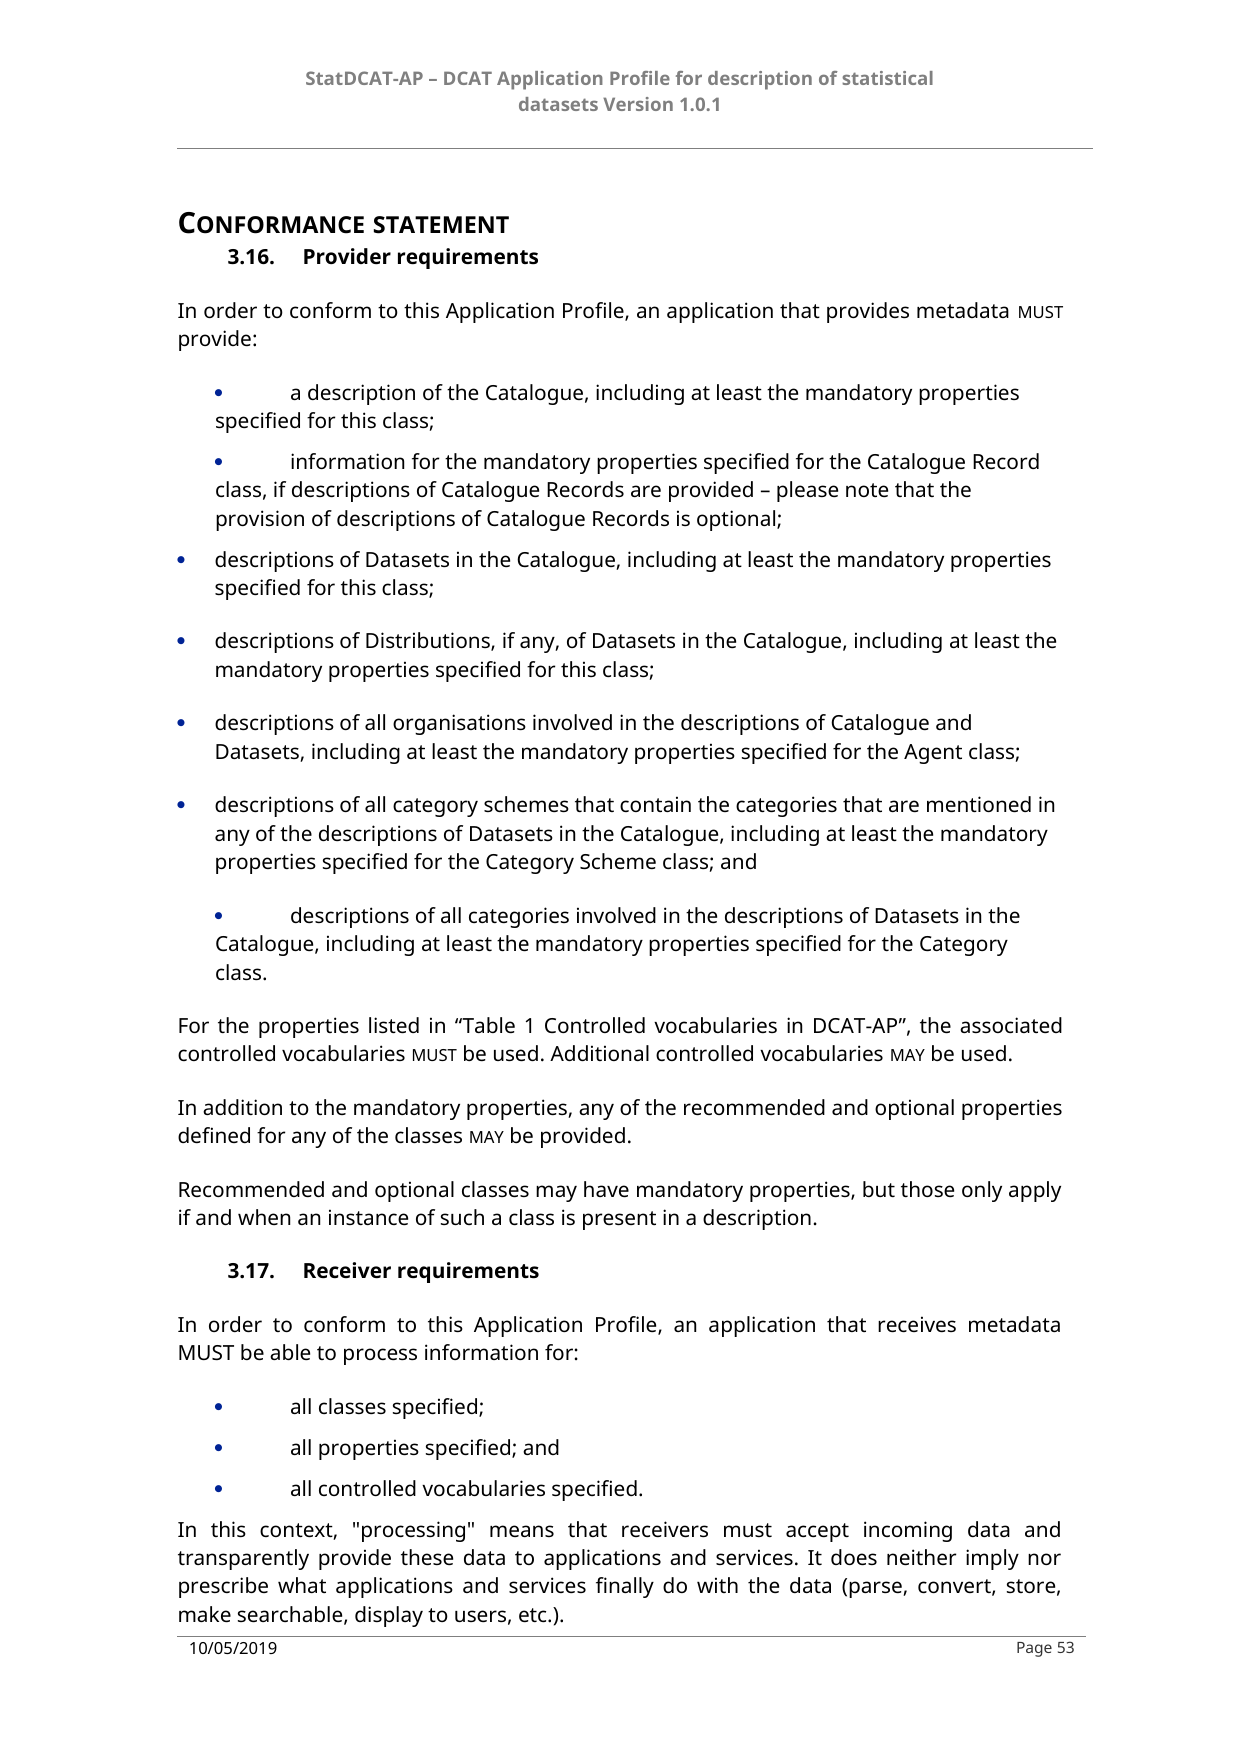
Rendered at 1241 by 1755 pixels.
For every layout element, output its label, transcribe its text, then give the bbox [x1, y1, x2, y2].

text In order to conform to this Application Profile, an application that provides metadata must provide: [177, 296, 1063, 353]
list a description of the Catalogue, including at least the mandatory properties specified for this class; [215, 378, 1063, 434]
list descriptions of all organisations involved in the descriptions of Catalogue and Datasets, including at least the mandatory properties specified for the Agent class; [177, 708, 1063, 765]
list all classes specified; [215, 1392, 1063, 1420]
list descriptions of all categories involved in the descriptions of Datasets in the Catalogue, including at least the mandatory properties specified for the Category class. [215, 901, 1063, 986]
text Recommended and optional classes may have mandatory properties, but those only apply if and when an instance of such a class is present in a description. [177, 1175, 1063, 1232]
subtitle Receiver requirements [227, 1257, 1063, 1285]
list descriptions of Distributions, if any, of Datasets in the Catalogue, including at least the mandatory properties specified for this class; [177, 627, 1063, 683]
text In this context, "processing" means that receivers must accept incoming data and transparently provide these data to applications and services. It does neither imply nor prescribe what applications and services finally do with the data (parse, convert, store, make searchable, display to users, etc.). [177, 1515, 1063, 1628]
text In addition to the mandatory properties, any of the recommended and optional properties defined for any of the classes may be provided. [177, 1093, 1063, 1150]
text In order to conform to this Application Profile, an application that receives metadata MUST be able to process information for: [177, 1310, 1063, 1367]
list descriptions of all category schemes that contain the categories that are mentioned in any of the descriptions of Datasets in the Catalogue, including at least the mandatory properties specified for the Category Scheme class; and [177, 790, 1063, 876]
list all controlled vocabularies specified. [215, 1474, 1063, 1502]
list information for the mandatory properties specified for the Catalogue Record class, if descriptions of Catalogue Records are provided – please note that the provision of descriptions of Catalogue Records is optional; [215, 447, 1063, 532]
text For the properties listed in “Table 1 Controlled vocabularies in DCAT-AP”, the associated controlled vocabularies must be used. Additional controlled vocabularies may be used. [177, 1011, 1063, 1068]
subtitle Conformance statement [177, 203, 1063, 242]
subtitle Provider requirements [227, 242, 1063, 271]
list descriptions of Datasets in the Catalogue, including at least the mandatory properties specified for this class; [177, 545, 1063, 602]
list all properties specified; and [215, 1433, 1063, 1461]
